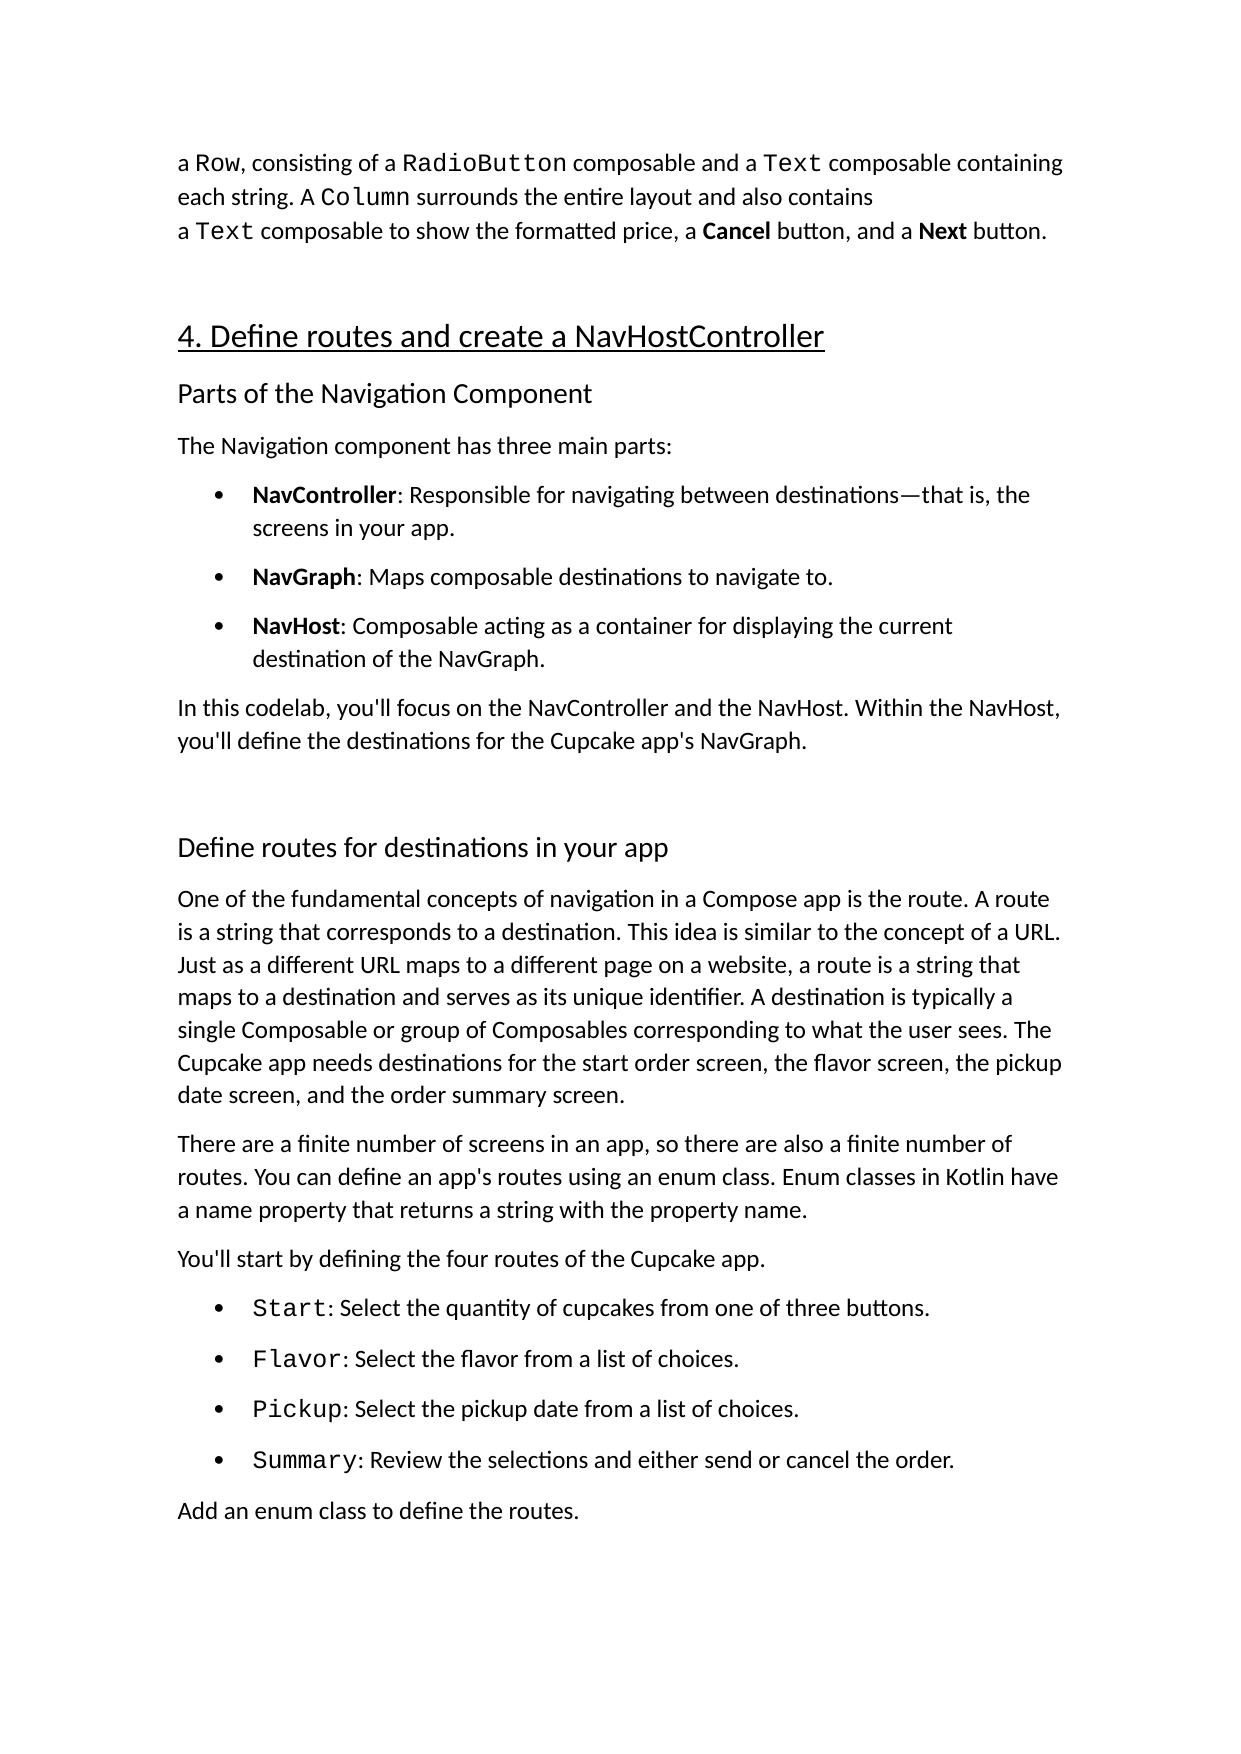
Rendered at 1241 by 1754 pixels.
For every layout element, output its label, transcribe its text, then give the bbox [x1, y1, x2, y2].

text The Navigation component has three main parts: [177, 430, 1063, 461]
list Pickup: Select the pickup date from a list of choices. [215, 1393, 1063, 1425]
list Start: Select the quantity of cupcakes from one of three buttons. [215, 1292, 1063, 1324]
list Summary: Review the selections and either send or cancel the order. [215, 1444, 1063, 1476]
list Flavor: Select the flavor from a list of choices. [215, 1343, 1063, 1375]
text Parts of the Navigation Component [177, 375, 1063, 411]
list NavController: Responsible for navigating between destinations—that is, the screens in your app. [215, 479, 1063, 542]
list NavGraph: Maps composable destinations to navigate to. [215, 561, 1063, 592]
text Define routes for destinations in your app [177, 829, 1063, 864]
text There are a finite number of screens in an app, so there are also a finite number of routes. You can define an app's routes using an enum class. Enum classes in Kotlin have a name property that returns a string with the property name. [177, 1128, 1063, 1224]
text 4. Define routes and create a NavHostController [177, 315, 1063, 356]
text One of the fundamental concepts of navigation in a Compose app is the route. A route is a string that corresponds to a destination. This idea is similar to the concept of a URL. Just as a different URL maps to a different page on a website, a route is a string that maps to a destination and serves as its unique identifier. A destination is typically a single Composable or group of Composables corresponding to what the user sees. The Cupcake app needs destinations for the start order screen, the flavor screen, the pickup date screen, and the order summary screen. [177, 884, 1063, 1110]
text a Row, consisting of a RadioButton composable and a Text composable containing each string. A Column surrounds the entire layout and also contains a Text composable to show the formatted price, a Cancel button, and a Next button. [177, 148, 1063, 247]
list NavHost: Composable acting as a container for displaying the current destination of the NavGraph. [215, 611, 1063, 674]
text In this codelab, you'll focus on the NavController and the NavHost. Within the NavHost, you'll define the destinations for the Cupcake app's NavGraph. [177, 692, 1063, 756]
text Add an enum class to define the routes. [177, 1495, 1063, 1525]
text You'll start by defining the four routes of the Cupcake app. [177, 1243, 1063, 1273]
